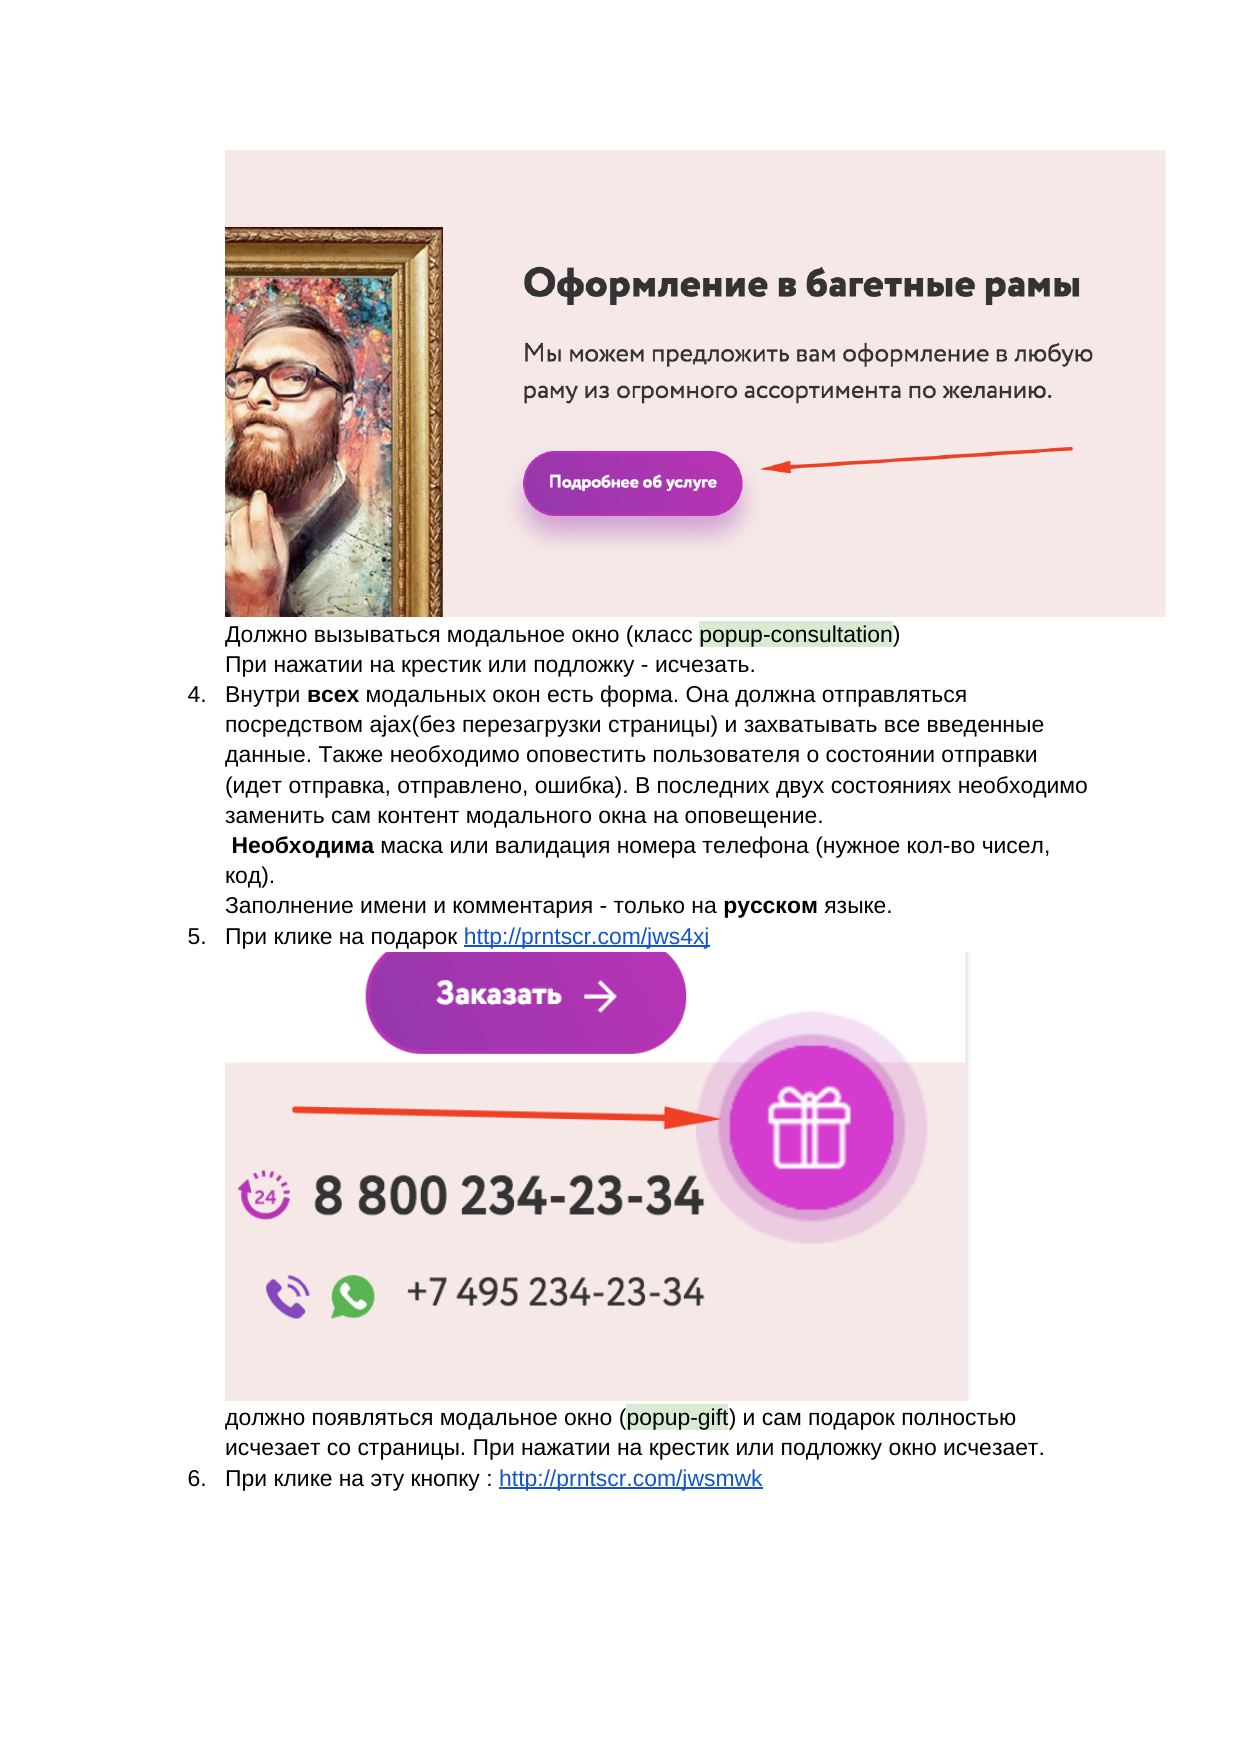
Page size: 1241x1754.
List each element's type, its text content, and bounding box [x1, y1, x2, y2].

list Внутри всех модальных окон есть форма. Она должна отправляться посредством ajax(без перезагрузки страницы) и захватывать все введенные данные. Также необходимо оповестить пользователя о состоянии отправки (идет отправка, отправлено, ошибка). В последних двух состояниях необходимо заменить сам контент модального окна на оповещение. Необходима маска или валидация номера телефона (нужное кол-во чисел, код). Заполнение имени и комментария - только на русском языке. [187, 681, 1090, 919]
list При клике на эту кнопку : http://prntscr.com/jwsmwk [187, 1464, 1090, 1491]
list Должно вызываться модальное окно (класс popup-consultation) При нажатии на крестик или подложку - исчезать. [187, 150, 1090, 677]
picture [225, 952, 972, 1401]
list При клике на подарок http://prntscr.com/jws4xj должно появляться модальное окно (popup-gift) и сам подарок полностью исчезает со страницы. При нажатии на крестик или подложку окно исчезает. [187, 923, 1090, 1461]
picture [225, 150, 1166, 617]
